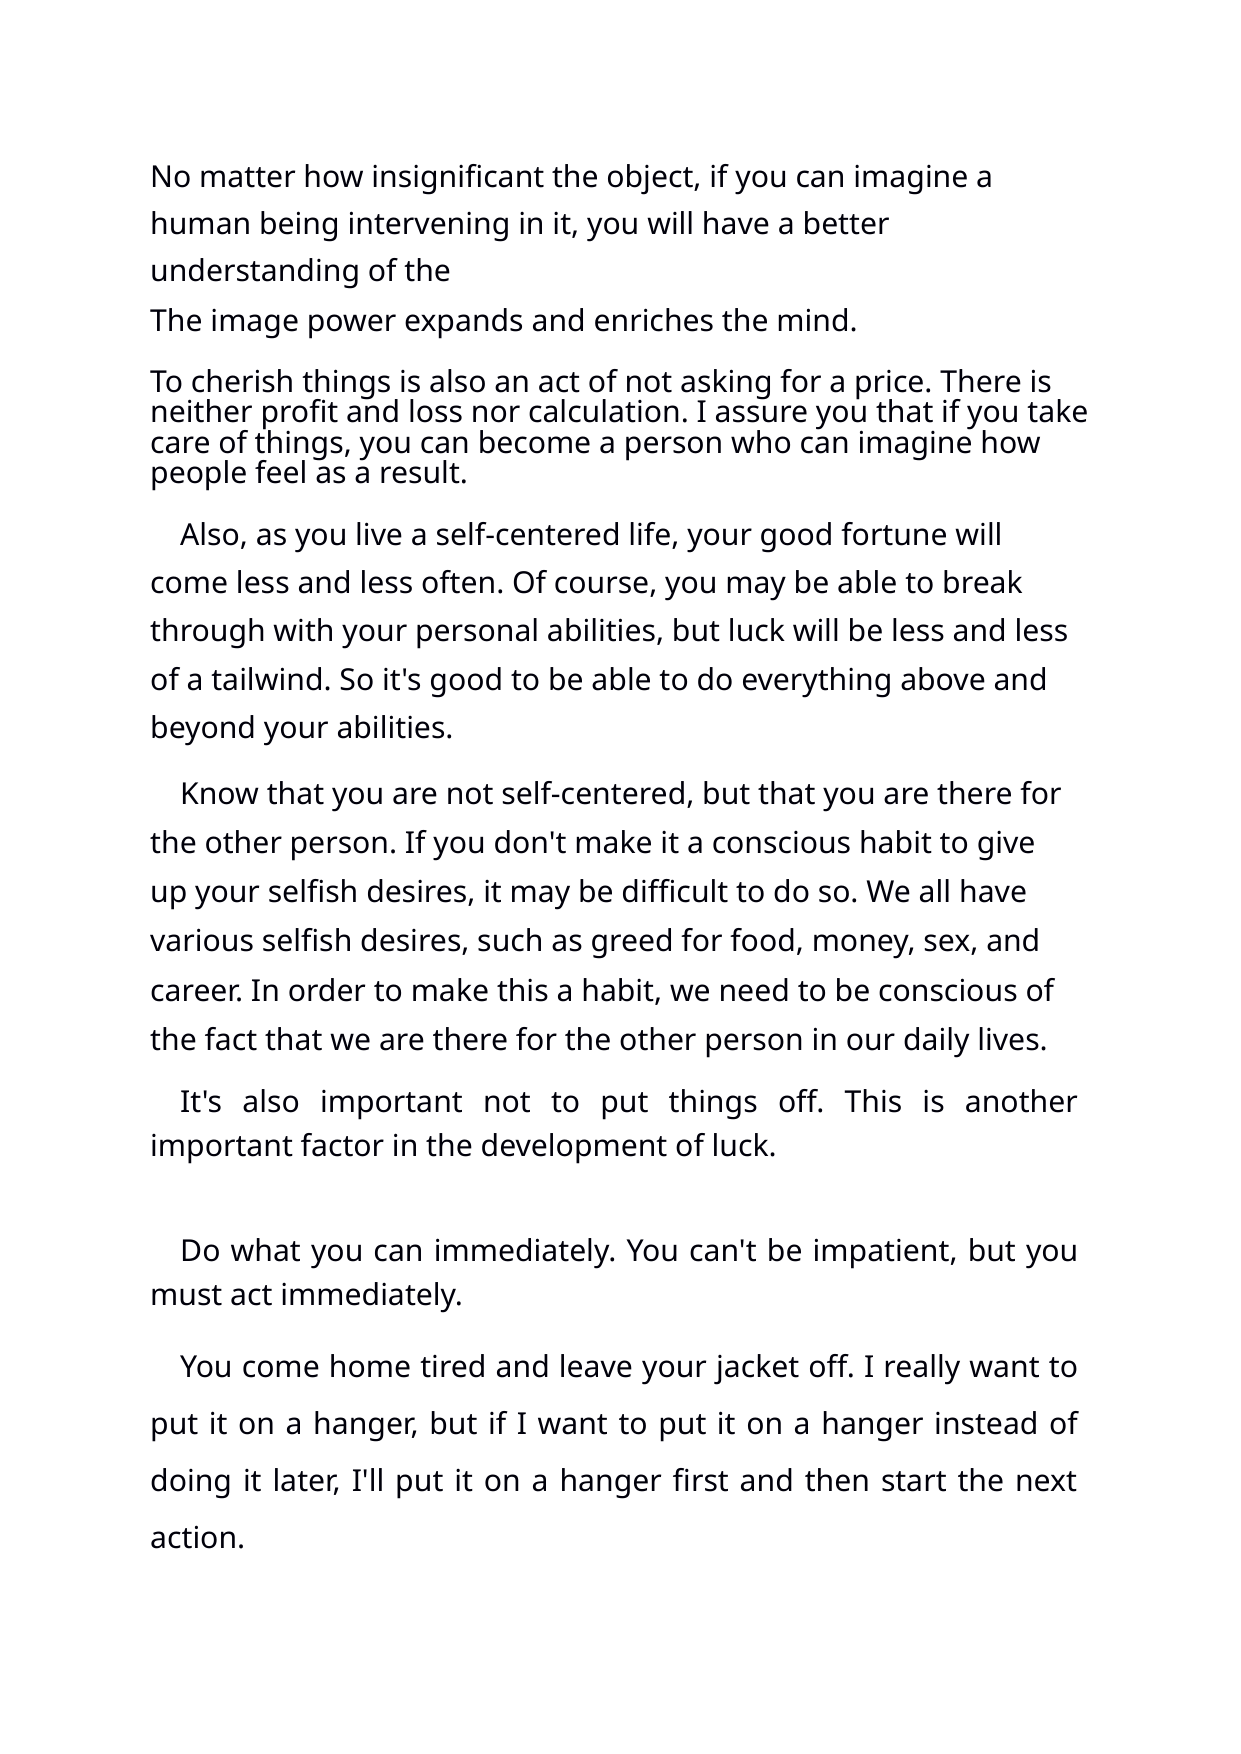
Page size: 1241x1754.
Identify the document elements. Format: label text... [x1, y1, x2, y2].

text No matter how insignificant the object, if you can imagine a human being intervening in it, you will have a better understanding of the [150, 150, 1079, 291]
text Know that you are not self-centered, but that you are there for the other person. If you don't make it a conscious habit to give up your selfish desires, it may be difficult to do so. We all have various selfish desires, such as greed for food, money, sex, and career. In order to make this a habit, we need to be conscious of the fact that we are there for the other person in our daily lives. [150, 765, 1079, 1060]
text To cherish things is also an act of not asking for a price. There is neither profit and loss nor calculation. I assure you that if you take care of things, you can become a person who can imagine how people feel as a result. [150, 368, 1090, 489]
text The image power expands and enriches the mind. [150, 308, 1090, 338]
text You come home tired and leave your jacket off. I really want to put it on a hanger, but if I want to put it on a hanger instead of doing it later, I'll put it on a hanger first and then start the next action. [150, 1331, 1079, 1560]
text It's also important not to put things off. This is another important factor in the development of luck. [150, 1077, 1079, 1165]
text Also, as you live a self-centered life, your good fortune will come less and less often. Of course, you may be able to break through with your personal abilities, but luck will be less and less of a tailwind. So it's good to be able to do everything above and beyond your abilities. [150, 507, 1079, 748]
text Do what you can immediately. You can't be impatient, but you must act immediately. [150, 1226, 1079, 1314]
